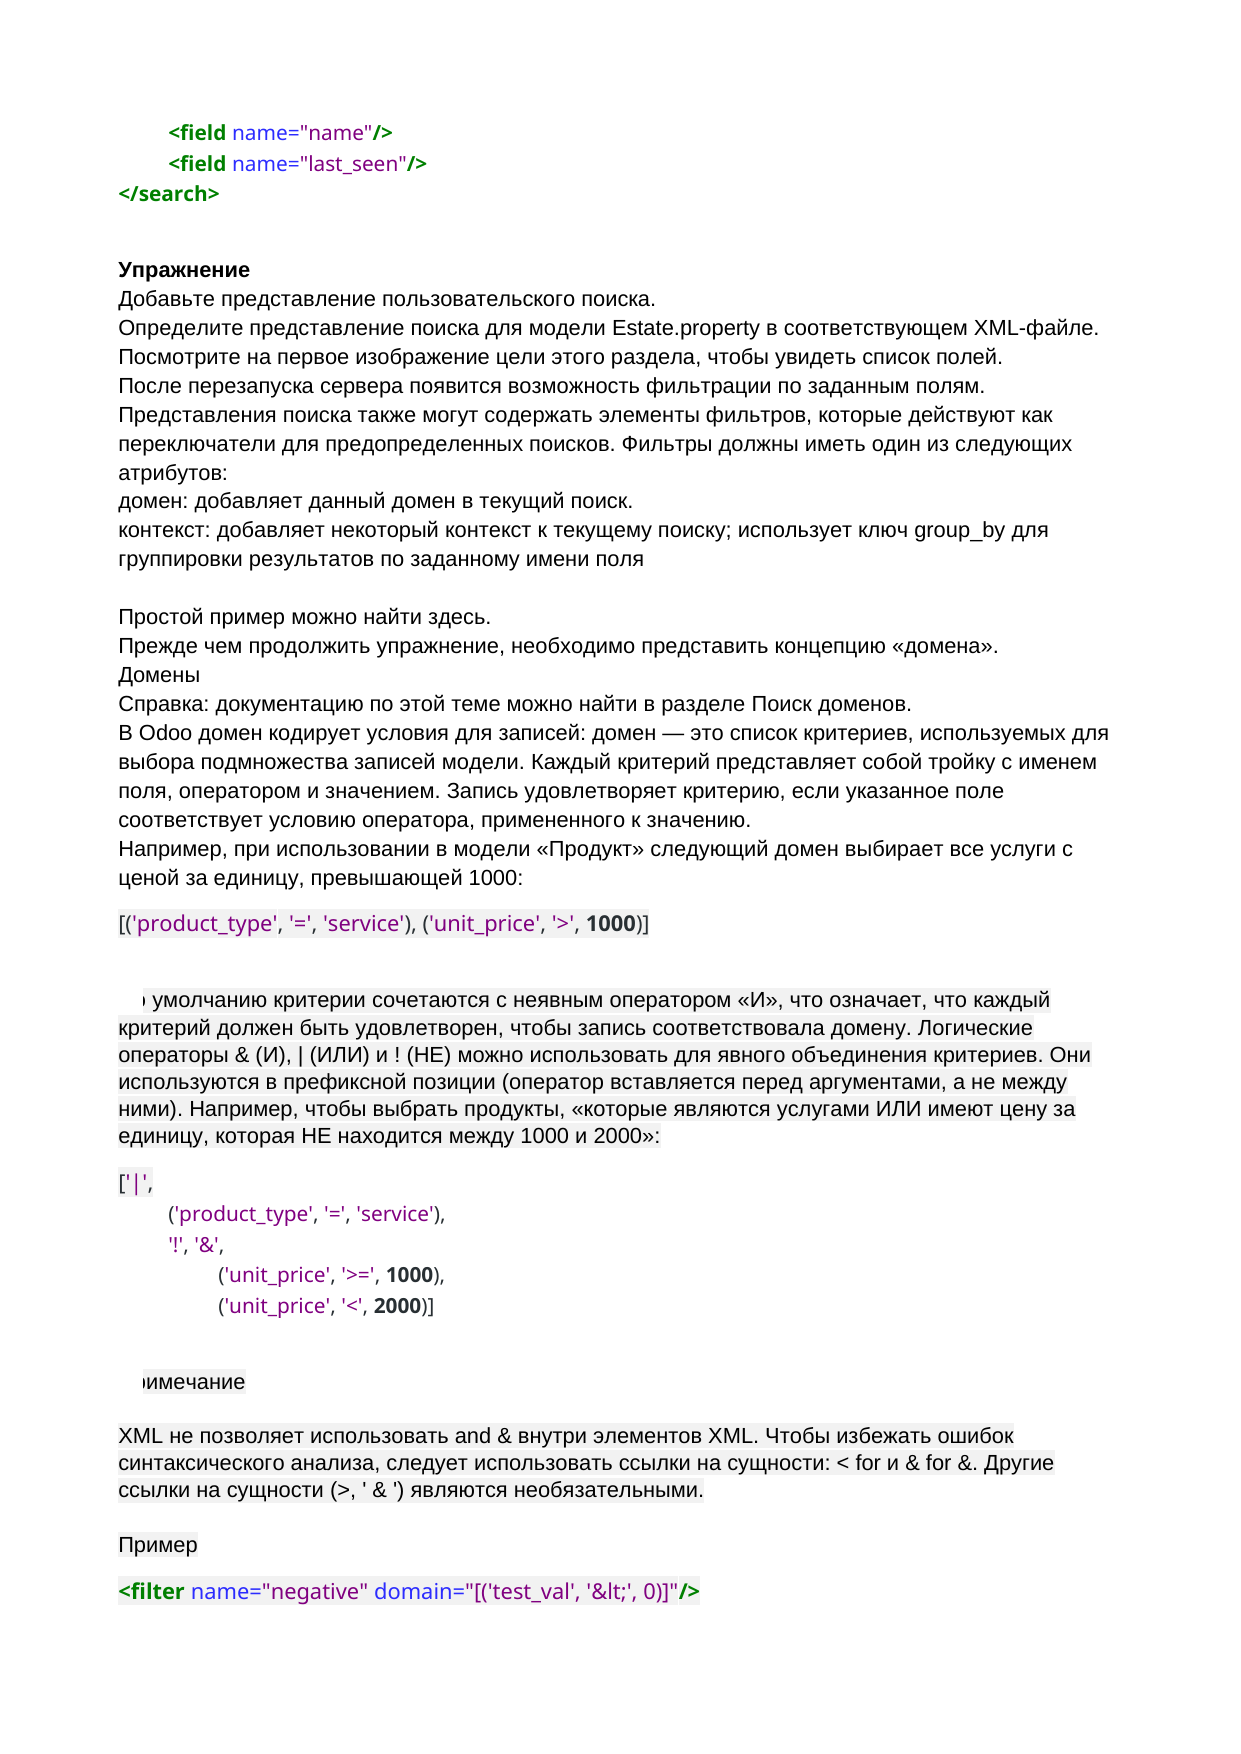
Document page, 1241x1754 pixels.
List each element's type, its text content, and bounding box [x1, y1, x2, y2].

text ('unit_price', '>=', 1000), [118, 1261, 1122, 1289]
text Примечание XML не позволяет использовать and & внутри элементов XML. Чтобы избежать ошибок синтаксического анализа, следует использовать ссылки на сущности: < for и & for &. Другие ссылки на сущности (>, ' & ') являются необязательными. Пример [118, 1369, 1122, 1557]
text ['|', [118, 1167, 1122, 1197]
text <field name="last_seen"/> [118, 149, 1122, 177]
text '!', '&', [118, 1230, 1122, 1258]
text <field name="name"/> [118, 118, 1122, 147]
text По умолчанию критерии сочетаются с неявным оператором «И», что означает, что каждый критерий должен быть удовлетворен, чтобы запись соответствовала домену. Логические операторы & (И), | (ИЛИ) и ! (НЕ) можно использовать для явного объединения критериев. Они используются в префиксной позиции (оператор вставляется перед аргументами, а не между ними). Например, чтобы выбрать продукты, «которые являются услугами ИЛИ имеют цену за единицу, которая НЕ находится между 1000 и 2000»: [118, 987, 1122, 1148]
text <filter name="negative" domain="[('test_val', '&lt;', 0)]"/> [118, 1576, 1122, 1605]
text [('product_type', '=', 'service'), ('unit_price', '>', 1000)] [118, 908, 1122, 938]
text Упражнение Добавьте представление пользовательского поиска. Определите представление поиска для модели Estate.property в соответствующем XML-файле. Посмотрите на первое изображение цели этого раздела, чтобы увидеть список полей. После перезапуска сервера появится возможность фильтрации по заданным полям. Представления поиска также могут содержать элементы фильтров, которые действуют как переключатели для предопределенных поисков. Фильтры должны иметь один из следующих атрибутов: домен: добавляет данный домен в текущий поиск. контекст: добавляет некоторый контекст к текущему поиску; использует ключ group_by для группировки результатов по заданному имени поля Простой пример можно найти здесь. Прежде чем продолжить упражнение, необходимо представить концепцию «домена». Домены Справка: документацию по этой теме можно найти в разделе Поиск доменов. В Odoo домен кодирует условия для записей: домен — это список критериев, используемых для выбора подмножества записей модели. Каждый критерий представляет собой тройку с именем поля, оператором и значением. Запись удовлетворяет критерию, если указанное поле соответствует условию оператора, примененного к значению. Например, при использовании в модели «Продукт» следующий домен выбирает все услуги с ценой за единицу, превышающей 1000: [118, 257, 1122, 890]
text ('product_type', '=', 'service'), [118, 1199, 1122, 1228]
text ('unit_price', '<', 2000)] [118, 1291, 1122, 1319]
text </search> [118, 179, 1122, 208]
